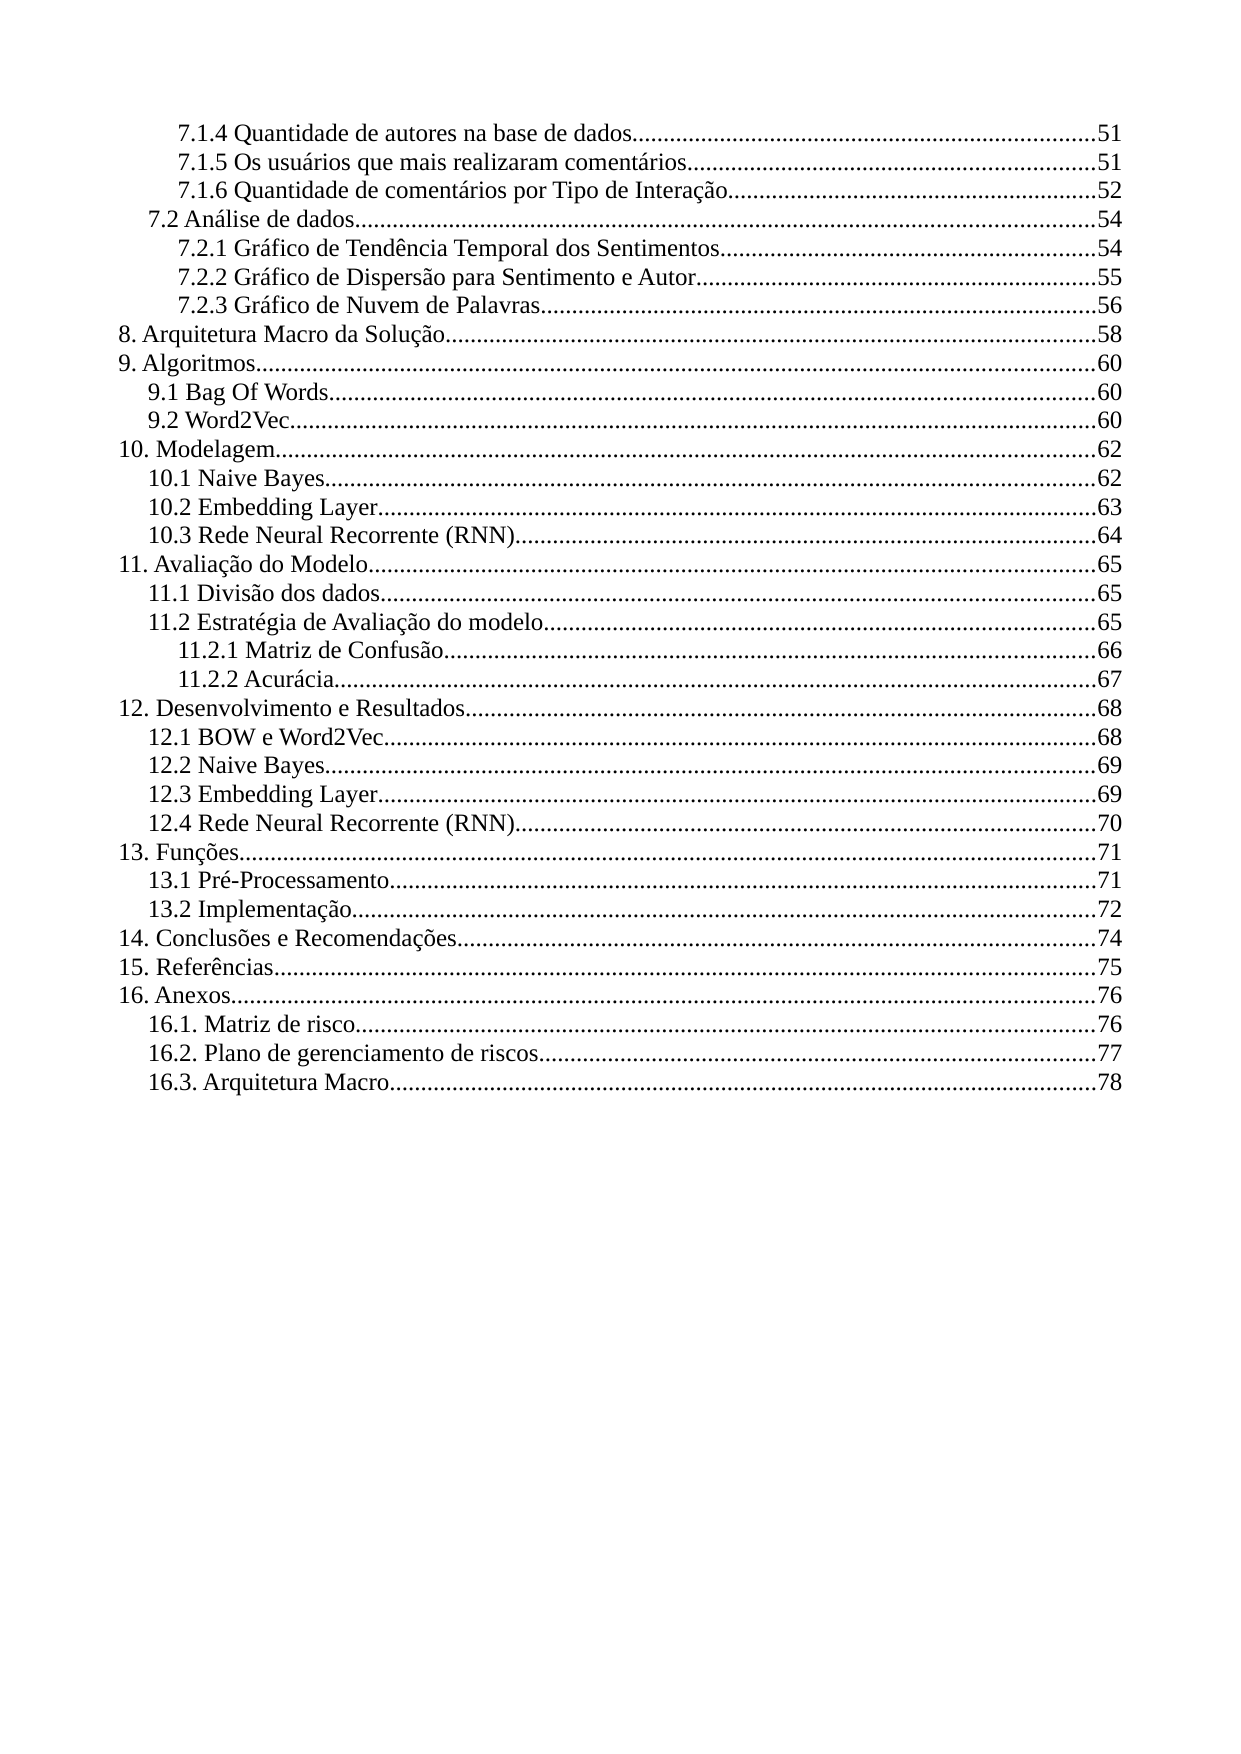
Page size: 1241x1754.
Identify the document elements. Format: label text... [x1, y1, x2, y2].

text 11.2.1 Matriz de Confusão 66 [177, 636, 1122, 664]
text 9. Algoritmos 60 [118, 348, 1122, 377]
text 7.2 Análise de dados 54 [148, 204, 1122, 233]
text 14. Conclusões e Recomendações 74 [118, 923, 1122, 952]
text 15. Referências 75 [118, 952, 1122, 981]
text 16.3. Arquitetura Macro 78 [148, 1067, 1122, 1096]
text 11.2.2 Acurácia 67 [177, 664, 1122, 693]
text 7.2.2 Gráfico de Dispersão para Sentimento e Autor 55 [177, 262, 1122, 291]
text 12.4 Rede Neural Recorrente (RNN) 70 [148, 808, 1122, 837]
text 13.1 Pré-Processamento 71 [148, 866, 1122, 894]
text 11.2 Estratégia de Avaliação do modelo 65 [148, 607, 1122, 636]
text 7.2.3 Gráfico de Nuvem de Palavras 56 [177, 291, 1122, 319]
text 7.1.5 Os usuários que mais realizaram comentários 51 [177, 147, 1122, 176]
text 12.1 BOW e Word2Vec 68 [148, 722, 1122, 751]
text 11. Avaliação do Modelo 65 [118, 549, 1122, 578]
text 13.2 Implementação 72 [148, 894, 1122, 923]
text 10. Modelagem 62 [118, 434, 1122, 463]
text 16.2. Plano de gerenciamento de riscos 77 [148, 1038, 1122, 1067]
text 12. Desenvolvimento e Resultados 68 [118, 693, 1122, 722]
text 16. Anexos 76 [118, 981, 1122, 1009]
text 10.2 Embedding Layer 63 [148, 492, 1122, 521]
text 12.3 Embedding Layer 69 [148, 779, 1122, 808]
text 10.3 Rede Neural Recorrente (RNN) 64 [148, 521, 1122, 549]
text 16.1. Matriz de risco 76 [148, 1009, 1122, 1038]
text 7.2.1 Gráfico de Tendência Temporal dos Sentimentos 54 [177, 233, 1122, 262]
text 9.1 Bag Of Words 60 [148, 377, 1122, 406]
text 9.2 Word2Vec 60 [148, 406, 1122, 434]
text 13. Funções 71 [118, 837, 1122, 866]
text 7.1.4 Quantidade de autores na base de dados 51 [177, 118, 1122, 147]
text 11.1 Divisão dos dados 65 [148, 578, 1122, 607]
text 7.1.6 Quantidade de comentários por Tipo de Interação 52 [177, 176, 1122, 204]
text 8. Arquitetura Macro da Solução 58 [118, 319, 1122, 348]
text 10.1 Naive Bayes 62 [148, 463, 1122, 492]
text 12.2 Naive Bayes 69 [148, 751, 1122, 779]
